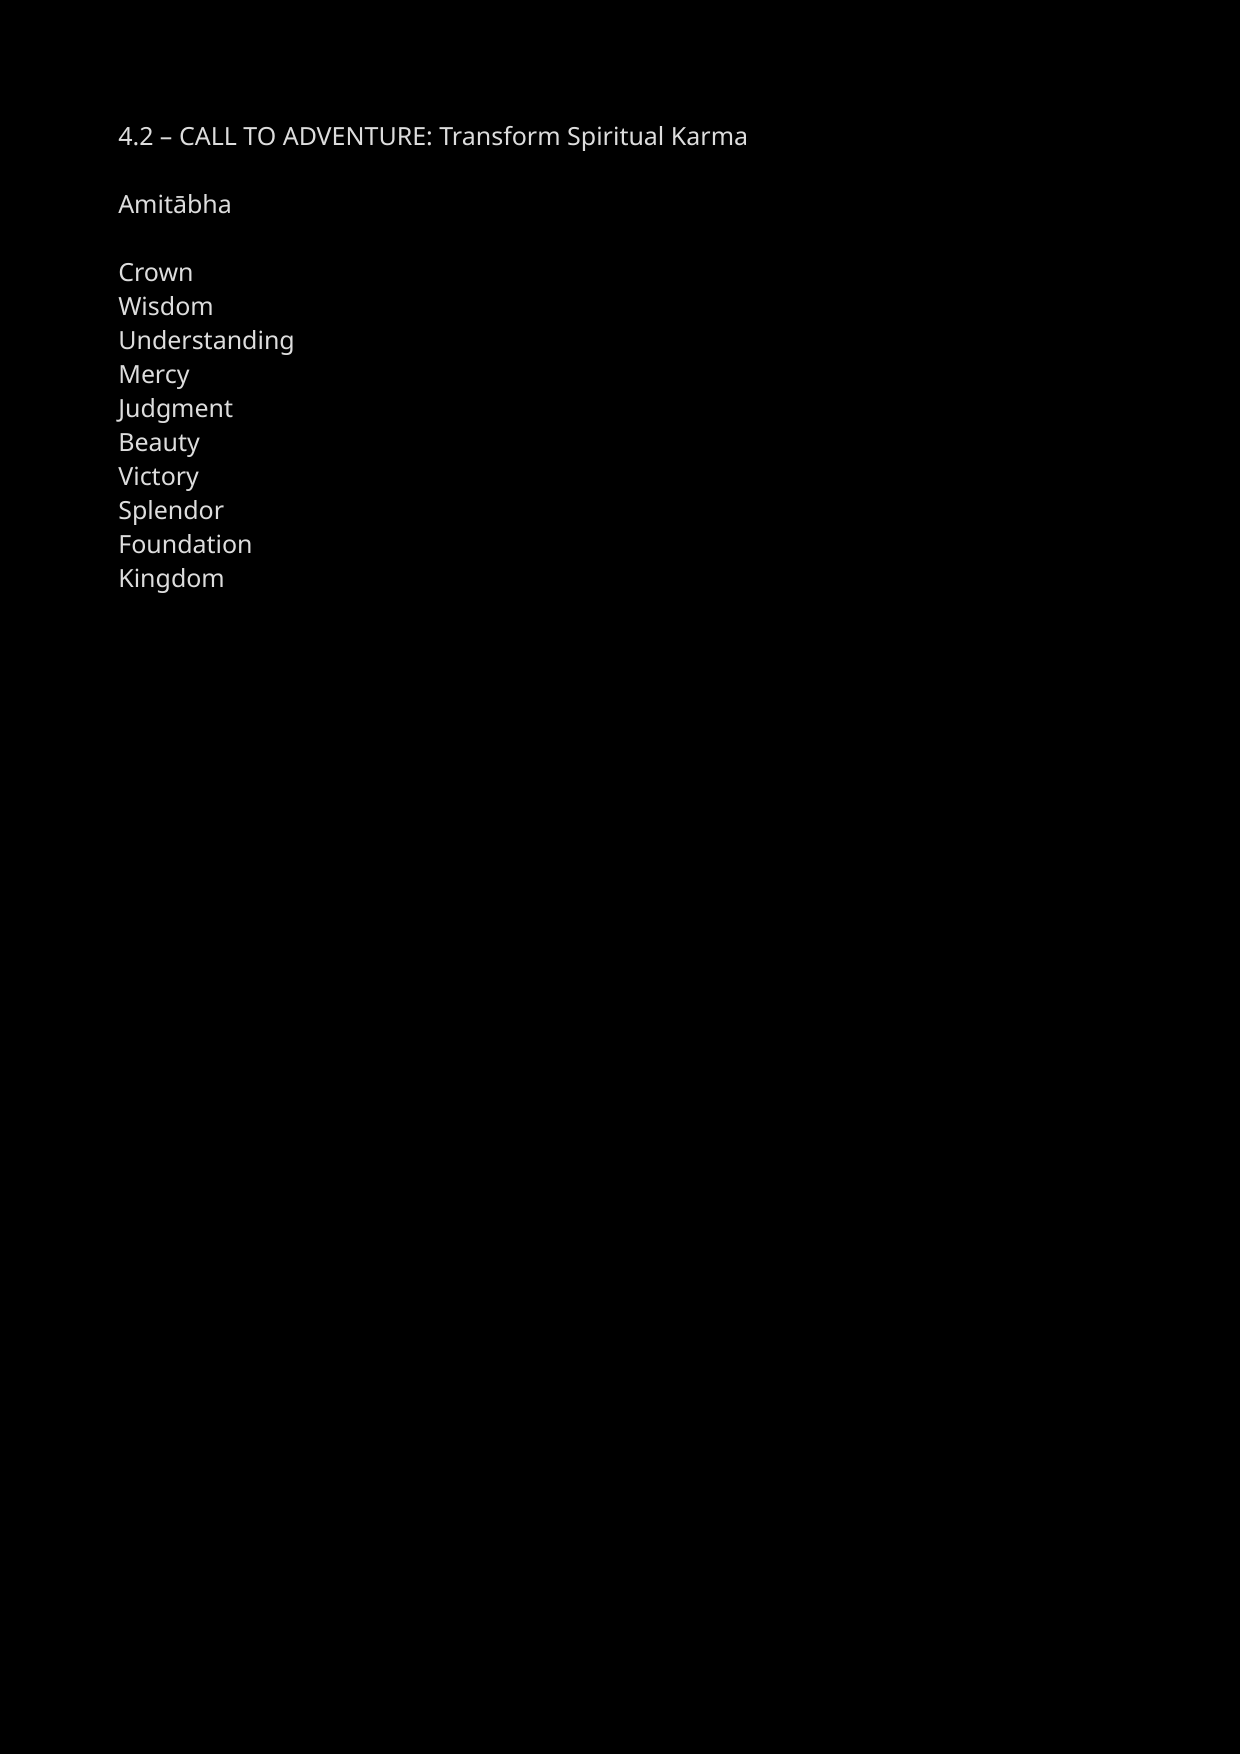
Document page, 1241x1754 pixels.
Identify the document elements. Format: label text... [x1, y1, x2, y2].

text Mercy [118, 357, 1122, 391]
text Crown [118, 254, 1122, 288]
text Judgment [118, 391, 1122, 425]
text 4.2 – CALL TO ADVENTURE: Transform Spiritual Karma [118, 118, 1122, 152]
text Foundation [118, 527, 1122, 561]
text Beauty [118, 425, 1122, 459]
text Splendor [118, 493, 1122, 527]
text Victory [118, 459, 1122, 493]
text Understanding [118, 322, 1122, 357]
text Kingdom [118, 561, 1122, 595]
text Wisdom [118, 288, 1122, 322]
text Amitābha [118, 186, 1122, 220]
